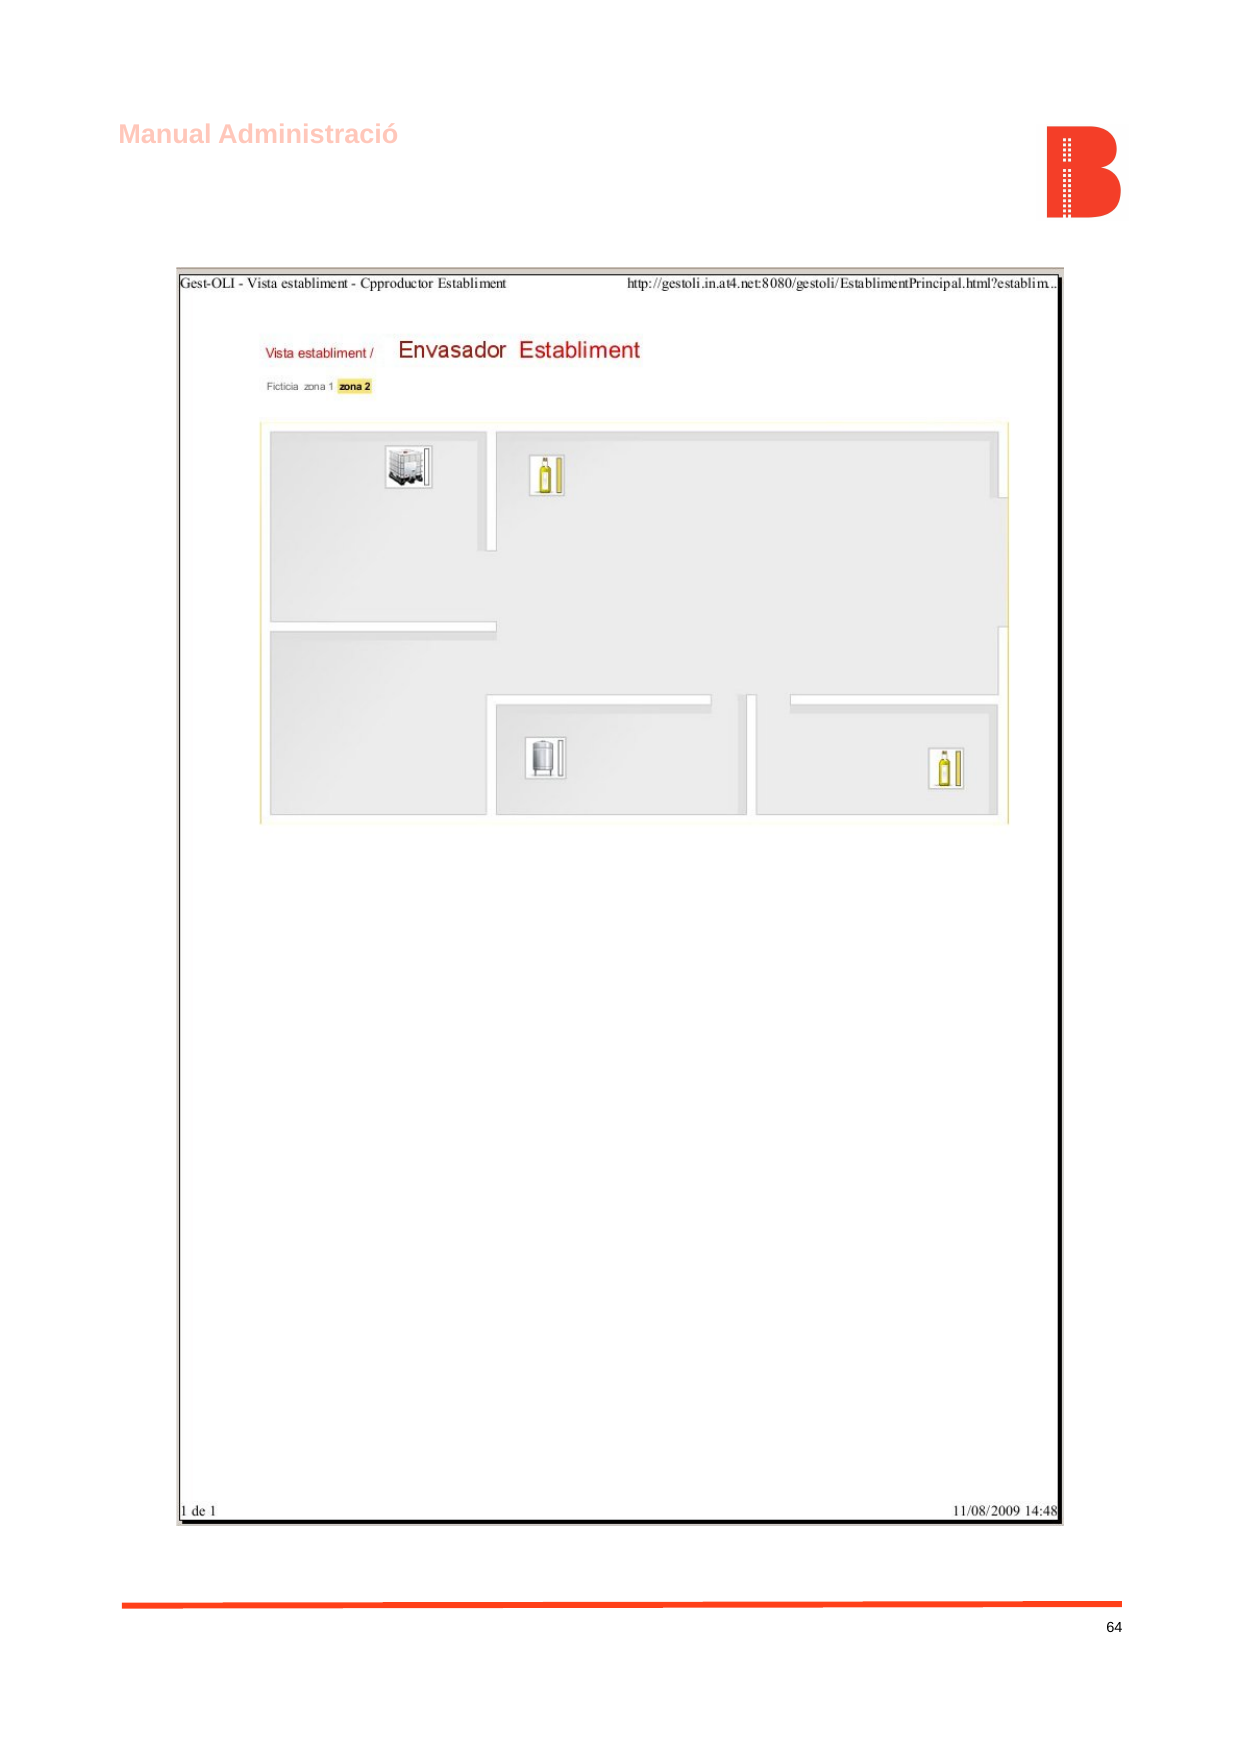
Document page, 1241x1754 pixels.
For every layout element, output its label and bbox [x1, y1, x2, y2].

picture [1036, 124, 1130, 221]
picture [176, 267, 1064, 1526]
